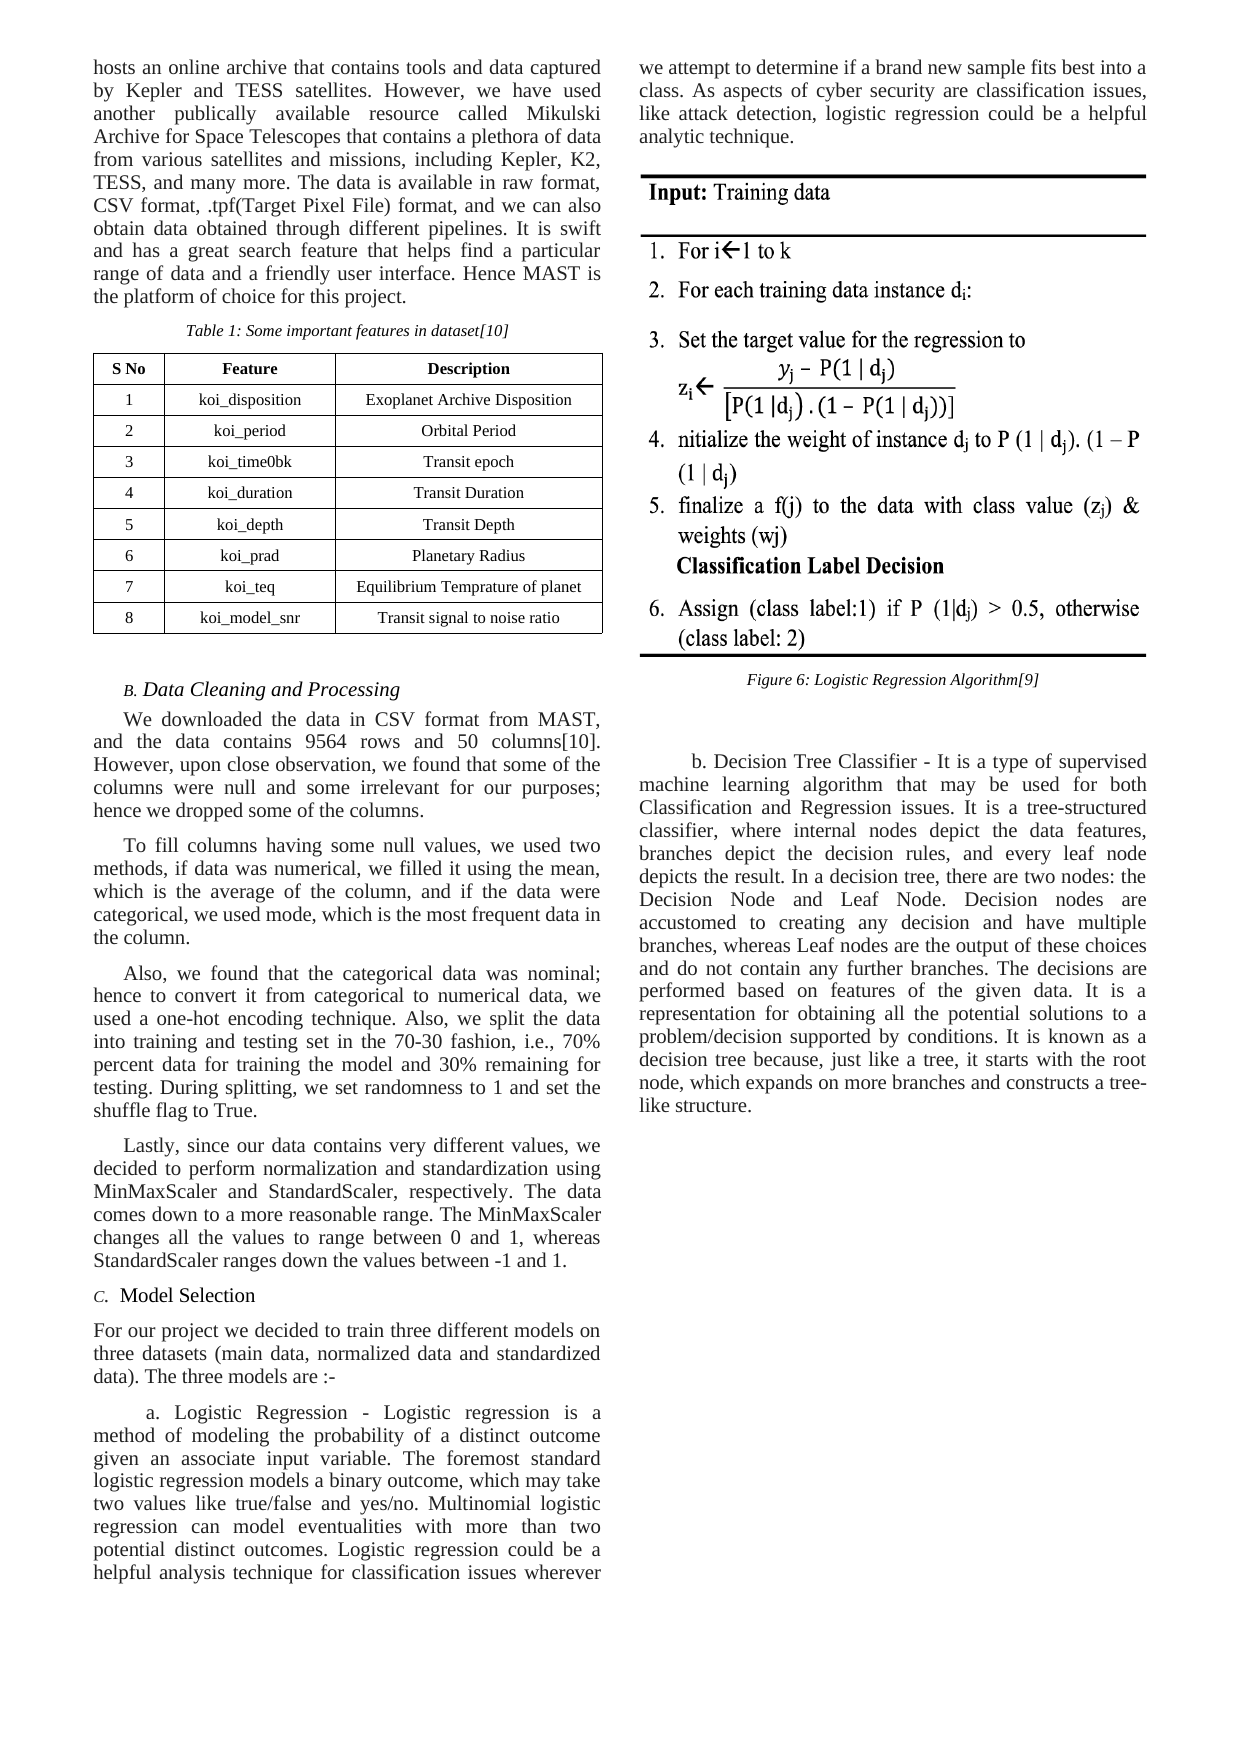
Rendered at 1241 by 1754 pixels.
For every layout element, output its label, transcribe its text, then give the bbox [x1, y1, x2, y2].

table_cell 3 [94, 447, 164, 477]
text Table 1: Some important features in dataset[10] [93, 321, 601, 340]
table_cell 7 [94, 571, 164, 602]
table_cell Orbital Period [336, 416, 602, 446]
text b. Decision Tree Classifier - It is a type of supervised machine learning algorithm that may be used for both Classification and Regression issues. It is a tree-structured classifier, where internal nodes depict the data features, branches depict the decision rules, and every leaf node depicts the result. In a decision tree, there are two nodes: the Decision Node and Leaf Node. Decision nodes are accustomed to creating any decision and have multiple branches, whereas Leaf nodes are the output of these choices and do not contain any further branches. The decisions are performed based on features of the given data. It is a representation for obtaining all the potential solutions to a problem/decision supported by conditions. It is known as a decision tree because, just like a tree, it starts with the root node, which expands on more branches and constructs a tree-like structure. [639, 751, 1147, 1117]
table_cell koi_disposition [165, 385, 335, 415]
table_cell 5 [94, 509, 164, 539]
subtitle B. Data Cleaning and Processing [93, 677, 601, 701]
table_cell Transit Depth [336, 509, 602, 539]
text C. Model Selection [93, 1284, 601, 1307]
table_cell koi_prad [165, 540, 335, 570]
text Also, we found that the categorical data was nominal; hence to convert it from categorical to numerical data, we used a one-hot encoding technique. Also, we split the data into training and testing set in the 70-30 fashion, i.e., 70% percent data for training the model and 30% remaining for testing. During splitting, we set randomness to 1 and set the shuffle flag to True. [93, 962, 601, 1122]
table_cell koi_depth [165, 509, 335, 539]
picture [639, 172, 1147, 657]
text To fill columns having some null values, we used two methods, if data was numerical, we filled it using the mean, which is the average of the column, and if the data were categorical, we used mode, which is the most frequent data in the column. [93, 835, 601, 949]
table_cell koi_period [165, 416, 335, 446]
text hosts an online archive that contains tools and data captured by Kepler and TESS satellites. However, we have used another publically available resource called Mikulski Archive for Space Telescopes that contains a plethora of data from various satellites and missions, including Kepler, K2, TESS, and many more. The data is available in raw format, CSV format, .tpf(Target Pixel File) format, and we can also obtain data obtained through different pipelines. It is swift and has a great search feature that helps find a particular range of data and a friendly user interface. Hence MAST is the platform of choice for this project. [93, 56, 601, 308]
table_header Feature [165, 354, 335, 383]
table_header Description [336, 354, 602, 383]
table_cell Exoplanet Archive Disposition [336, 385, 602, 415]
text we attempt to determine if a brand new sample fits best into a class. As aspects of cyber security are classification issues, like attack detection, logistic regression could be a helpful analytic technique. [639, 56, 1147, 148]
table_cell 4 [94, 478, 164, 508]
table_cell Planetary Radius [336, 540, 602, 570]
table_cell Transit epoch [336, 447, 602, 477]
table_header S No [94, 354, 164, 383]
text Figure 6: Logistic Regression Algorithm[9] [642, 657, 1144, 689]
table_cell Transit signal to noise ratio [336, 603, 602, 633]
table_cell 2 [94, 416, 164, 446]
text Lastly, since our data contains very different values, we decided to perform normalization and standardization using MinMaxScaler and StandardScaler, respectively. The data comes down to a more reasonable range. The MinMaxScaler changes all the values to range between 0 and 1, whereas StandardScaler ranges down the values between -1 and 1. [93, 1134, 601, 1272]
table_cell Equilibrium Temprature of planet [336, 571, 602, 602]
text For our project we decided to train three different models on three datasets (main data, normalized data and standardized data). The three models are :- [93, 1320, 601, 1388]
text We downloaded the data in CSV format from MAST, and the data contains 9564 rows and 50 columns[10]. However, upon close observation, we found that some of the columns were null and some irrelevant for our purposes; hence we dropped some of the columns. [93, 708, 601, 822]
table_cell Transit Duration [336, 478, 602, 508]
table_cell koi_time0bk [165, 447, 335, 477]
table_cell 6 [94, 540, 164, 570]
text a. Logistic Regression - Logistic regression is a method of modeling the probability of a distinct outcome given an associate input variable. The foremost standard logistic regression models a binary outcome, which may take two values like true/false and yes/no. Multinomial logistic regression can model eventualities with more than two potential distinct outcomes. Logistic regression could be a helpful analysis technique for classification issues wherever [93, 1401, 601, 1584]
table_cell koi_model_snr [165, 603, 335, 633]
table_cell koi_teq [165, 571, 335, 602]
table_cell koi_duration [165, 478, 335, 508]
table_cell 1 [94, 385, 164, 415]
table_cell 8 [94, 603, 164, 633]
